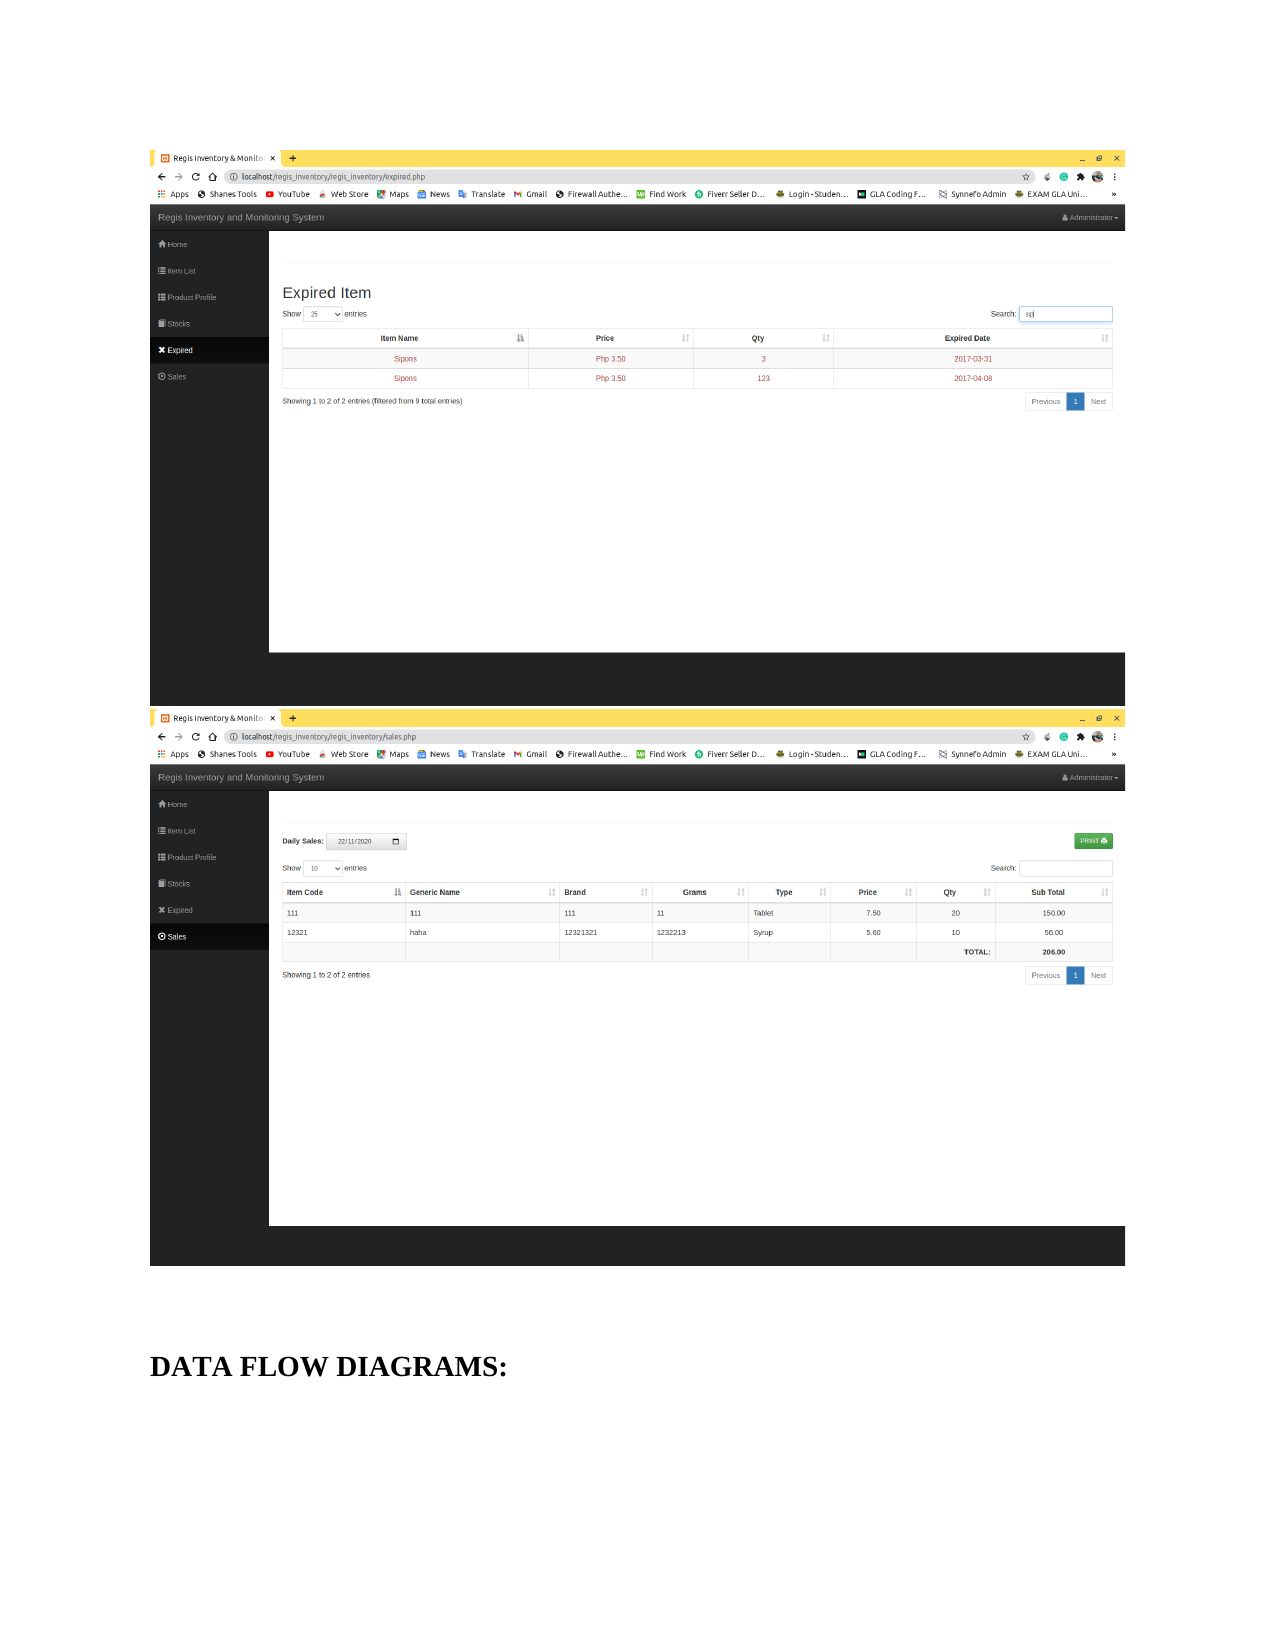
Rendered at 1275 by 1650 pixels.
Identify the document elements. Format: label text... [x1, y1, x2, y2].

picture [150, 709, 1125, 1266]
text DATA FLOW DIAGRAMS: [150, 1349, 1125, 1383]
picture [150, 150, 1125, 706]
